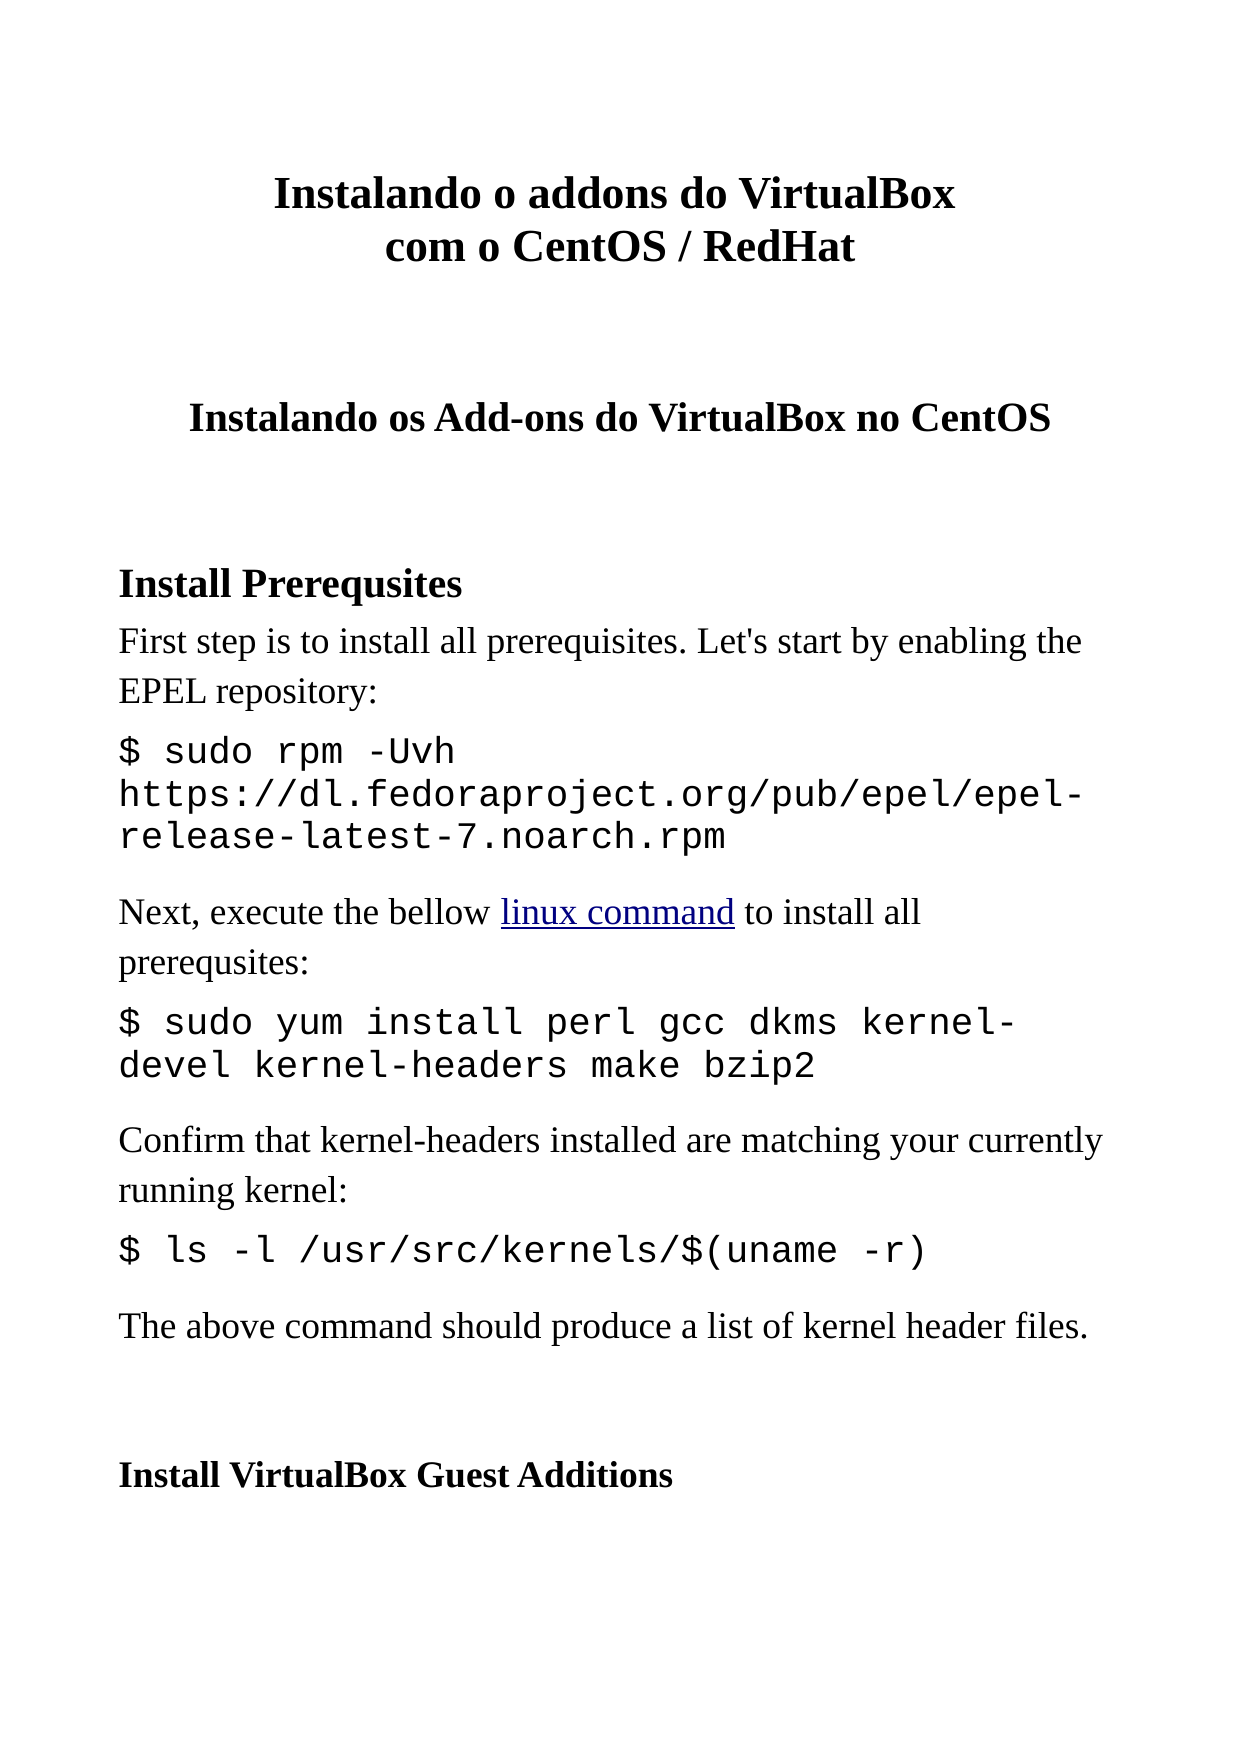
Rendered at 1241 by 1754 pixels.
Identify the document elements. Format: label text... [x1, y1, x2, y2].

text Confirm that kernel-headers installed are matching your currently running kernel: [118, 1118, 1122, 1210]
text Install VirtualBox Guest Additions [118, 1452, 1122, 1495]
text Instalando o addons do VirtualBox [118, 166, 1122, 219]
text First step is to install all prerequisites. Let's start by enabling the EPEL repository: [118, 619, 1122, 711]
text $ sudo rpm -Uvh https://dl.fedoraproject.org/pub/epel/epel-release-latest-7.noarch.rpm [118, 732, 1122, 860]
text Next, execute the bellow linux command to install all prerequsites: [118, 889, 1122, 982]
text $ ls -l /usr/src/kernels/$(uname -r) [118, 1231, 1122, 1274]
text com o CentOS / RedHat [118, 219, 1122, 271]
subtitle Instalando os Add-ons do VirtualBox no CentOS [118, 392, 1122, 440]
text The above command should produce a list of kernel header files. [118, 1303, 1122, 1347]
text $ sudo yum install perl gcc dkms kernel-devel kernel-headers make bzip2 [118, 1003, 1122, 1088]
subtitle Install Prerequsites [118, 558, 1122, 606]
